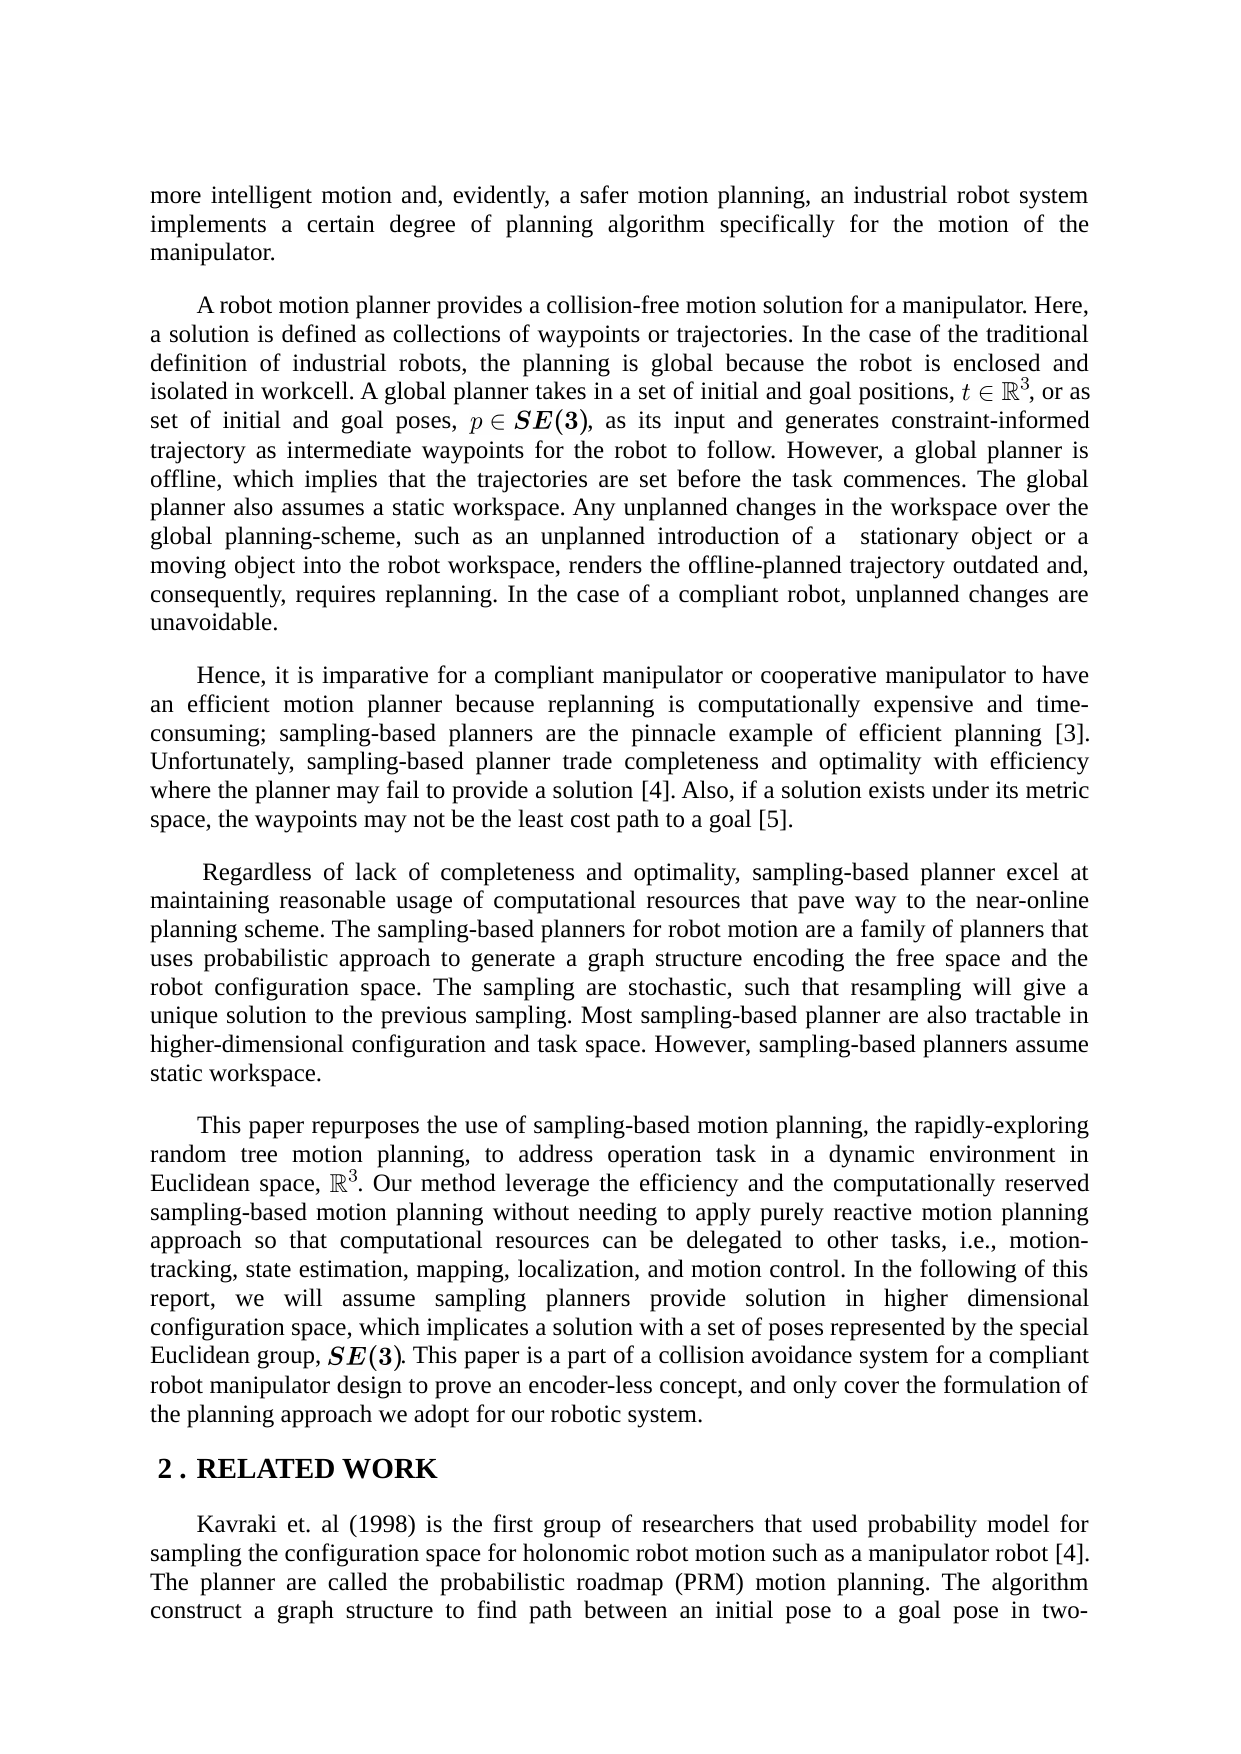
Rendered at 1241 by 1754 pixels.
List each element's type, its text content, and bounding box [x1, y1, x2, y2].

list RELATED WORK [150, 1452, 1090, 1485]
picture [469, 409, 587, 435]
text This paper repurposes the use of sampling-based motion planning, the rapidly-exploring random tree motion planning, to address operation task in a dynamic environment in Euclidean space, . Our method leverage the efficiency and the computationally reserved sampling-based motion planning without needing to apply purely reactive motion planning approach so that computational resources can be delegated to other tasks, i.e., motion-tracking, state estimation, mapping, localization, and motion control. In the following of this report, we will assume sampling planners provide solution in higher dimensional configuration space, which implicates a solution with a set of poses represented by the special Euclidean group, . This paper is a part of a collision avoidance system for a compliant robot manipulator design to prove an encoder-less concept, and only cover the formulation of the planning approach we adopt for our robotic system. [150, 1111, 1090, 1428]
text Kavraki et. al (1998) is the first group of researchers that used probability model for sampling the configuration space for holonomic robot motion such as a manipulator robot [4]⁠. The planner are called the probabilistic roadmap (PRM) motion planning. The algorithm construct a graph structure to find path between an initial pose to a goal pose in two- [150, 1509, 1090, 1624]
picture [330, 1169, 357, 1192]
text Regardless of lack of completeness and optimality, sampling-based planner excel at maintaining reasonable usage of computational resources that pave way to the near-online planning scheme. The sampling-based planners for robot motion are a family of planners that uses probabilistic approach to generate a graph structure encoding the free space and the robot configuration space. The sampling are stochastic, such that resampling will give a unique solution to the previous sampling. Most sampling-based planner are also tractable in higher-dimensional configuration and task space. However, sampling-based planners assume static workspace. [150, 857, 1090, 1087]
text A robot motion planner provides a collision-free motion solution for a manipulator. Here, a solution is defined as collections of waypoints or trajectories. In the case of the traditional definition of industrial robots, the planning is global because the robot is enclosed and isolated in workcell. A global planner takes in a set of initial and goal positions, , or as set of initial and goal poses, , as its input and generates constraint-informed trajectory as intermediate waypoints for the robot to follow. However, a global planner is offline, which implies that the trajectories are set before the task commences. The global planner also assumes a static workspace. Any unplanned changes in the workspace over the global planning-scheme, such as an unplanned introduction of a stationary object or a moving object into the robot workspace, renders the offline-planned trajectory outdated and, consequently, requires replanning. In the case of a compliant robot, unplanned changes are unavoidable. [150, 290, 1090, 636]
picture [328, 1345, 401, 1371]
picture [962, 377, 1029, 401]
text more intelligent motion and, evidently, a safer motion planning, an industrial robot system implements a certain degree of planning algorithm specifically for the motion of the manipulator. [150, 180, 1090, 266]
text Hence, it is imparative for a compliant manipulator or cooperative manipulator to have an efficient motion planner because replanning is computationally expensive and time-consuming; sampling-based planners are the pinnacle example of efficient planning [3]⁠. Unfortunately, sampling-based planner trade completeness and optimality with efficiency where the planner may fail to provide a solution [4]⁠. Also, if a solution exists under its metric space, the waypoints may not be the least cost path to a goal [5]⁠. [150, 660, 1090, 833]
